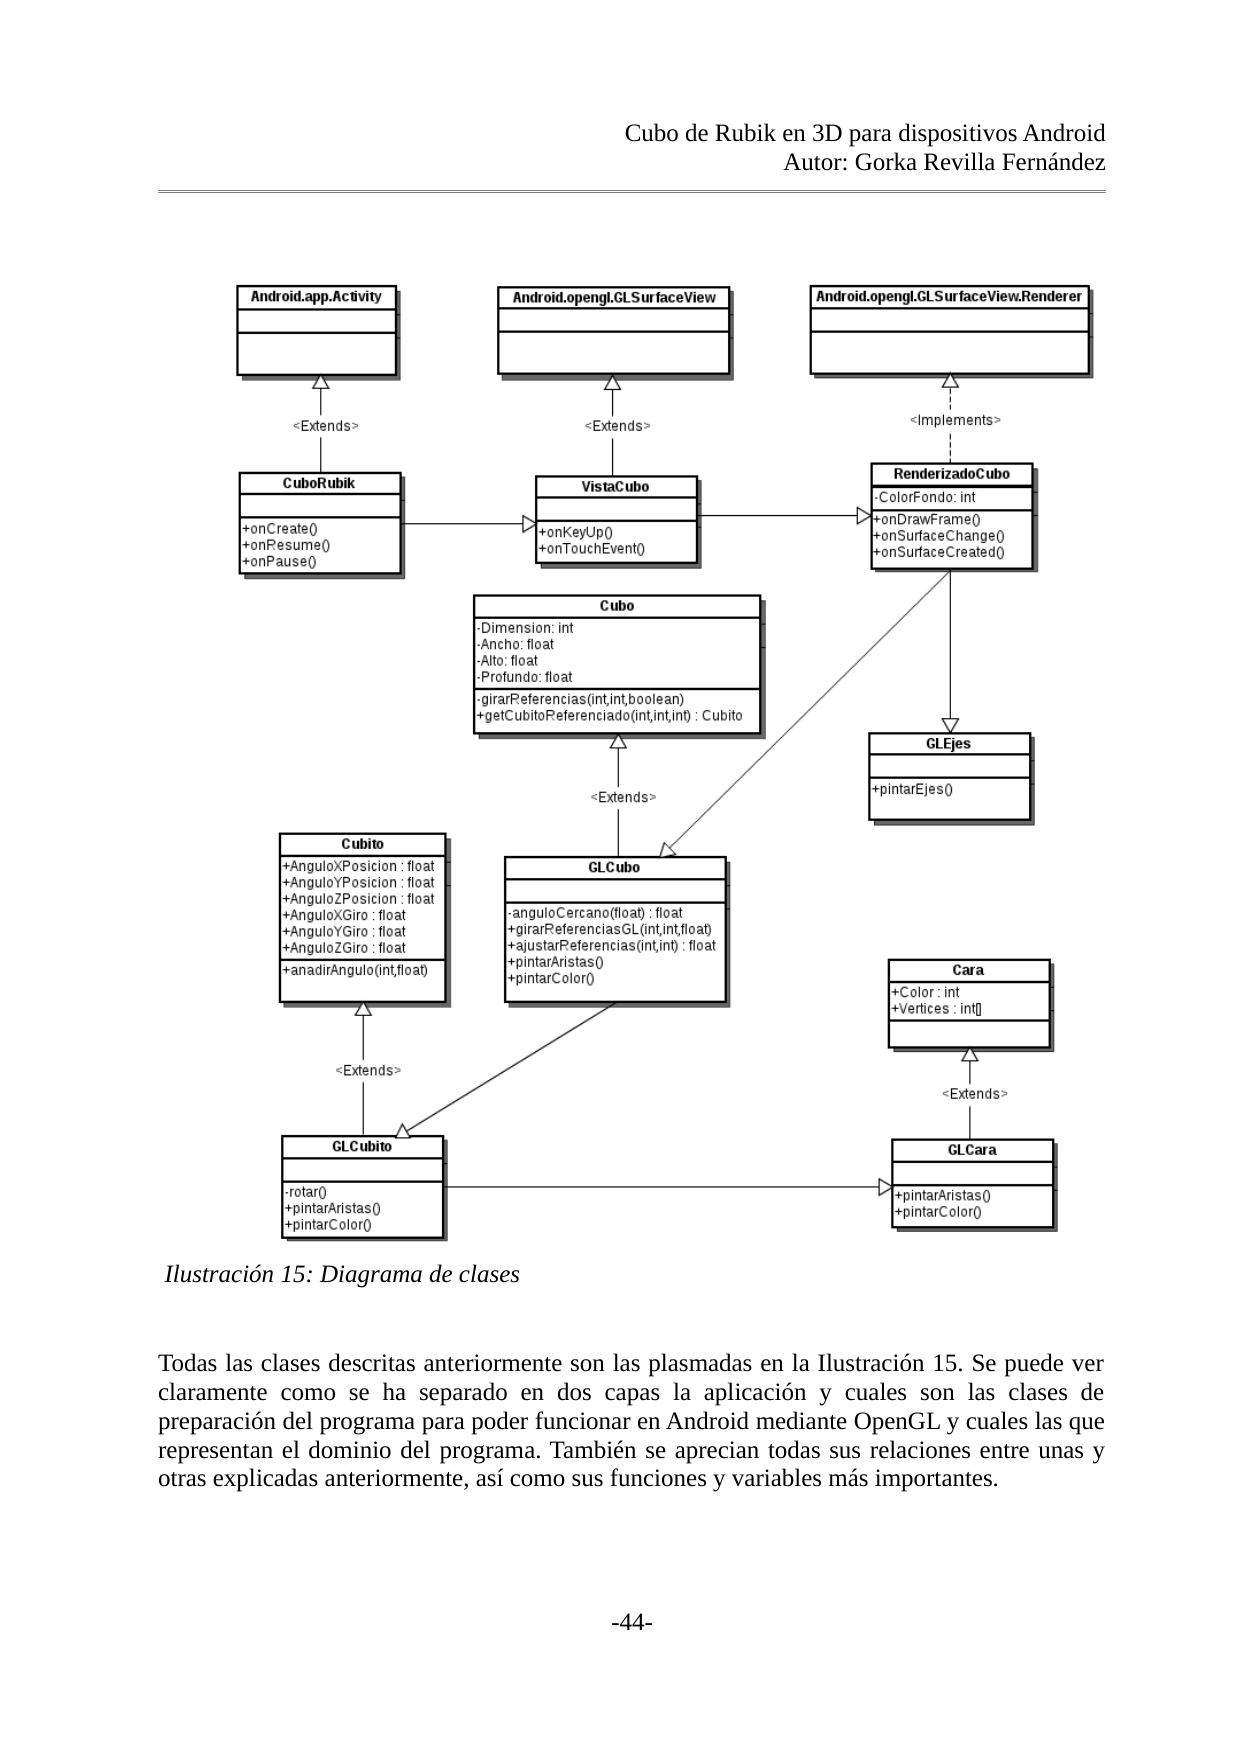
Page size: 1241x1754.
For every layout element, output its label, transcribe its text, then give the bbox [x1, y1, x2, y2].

picture [164, 236, 1113, 1260]
text Ilustración 15: Diagrama de clases [164, 236, 1168, 1288]
text Todas las clases descritas anteriormente son las plasmadas en la Ilustración 15. Se puede ver claramente como se ha separado en dos capas la aplicación y cuales son las clases de preparación del programa para poder funcionar en Android mediante OpenGL y cuales las que representan el dominio del programa. También se aprecian todas sus relaciones entre unas y otras explicadas anteriormente, así como sus funciones y variables más importantes. [158, 1348, 1106, 1492]
